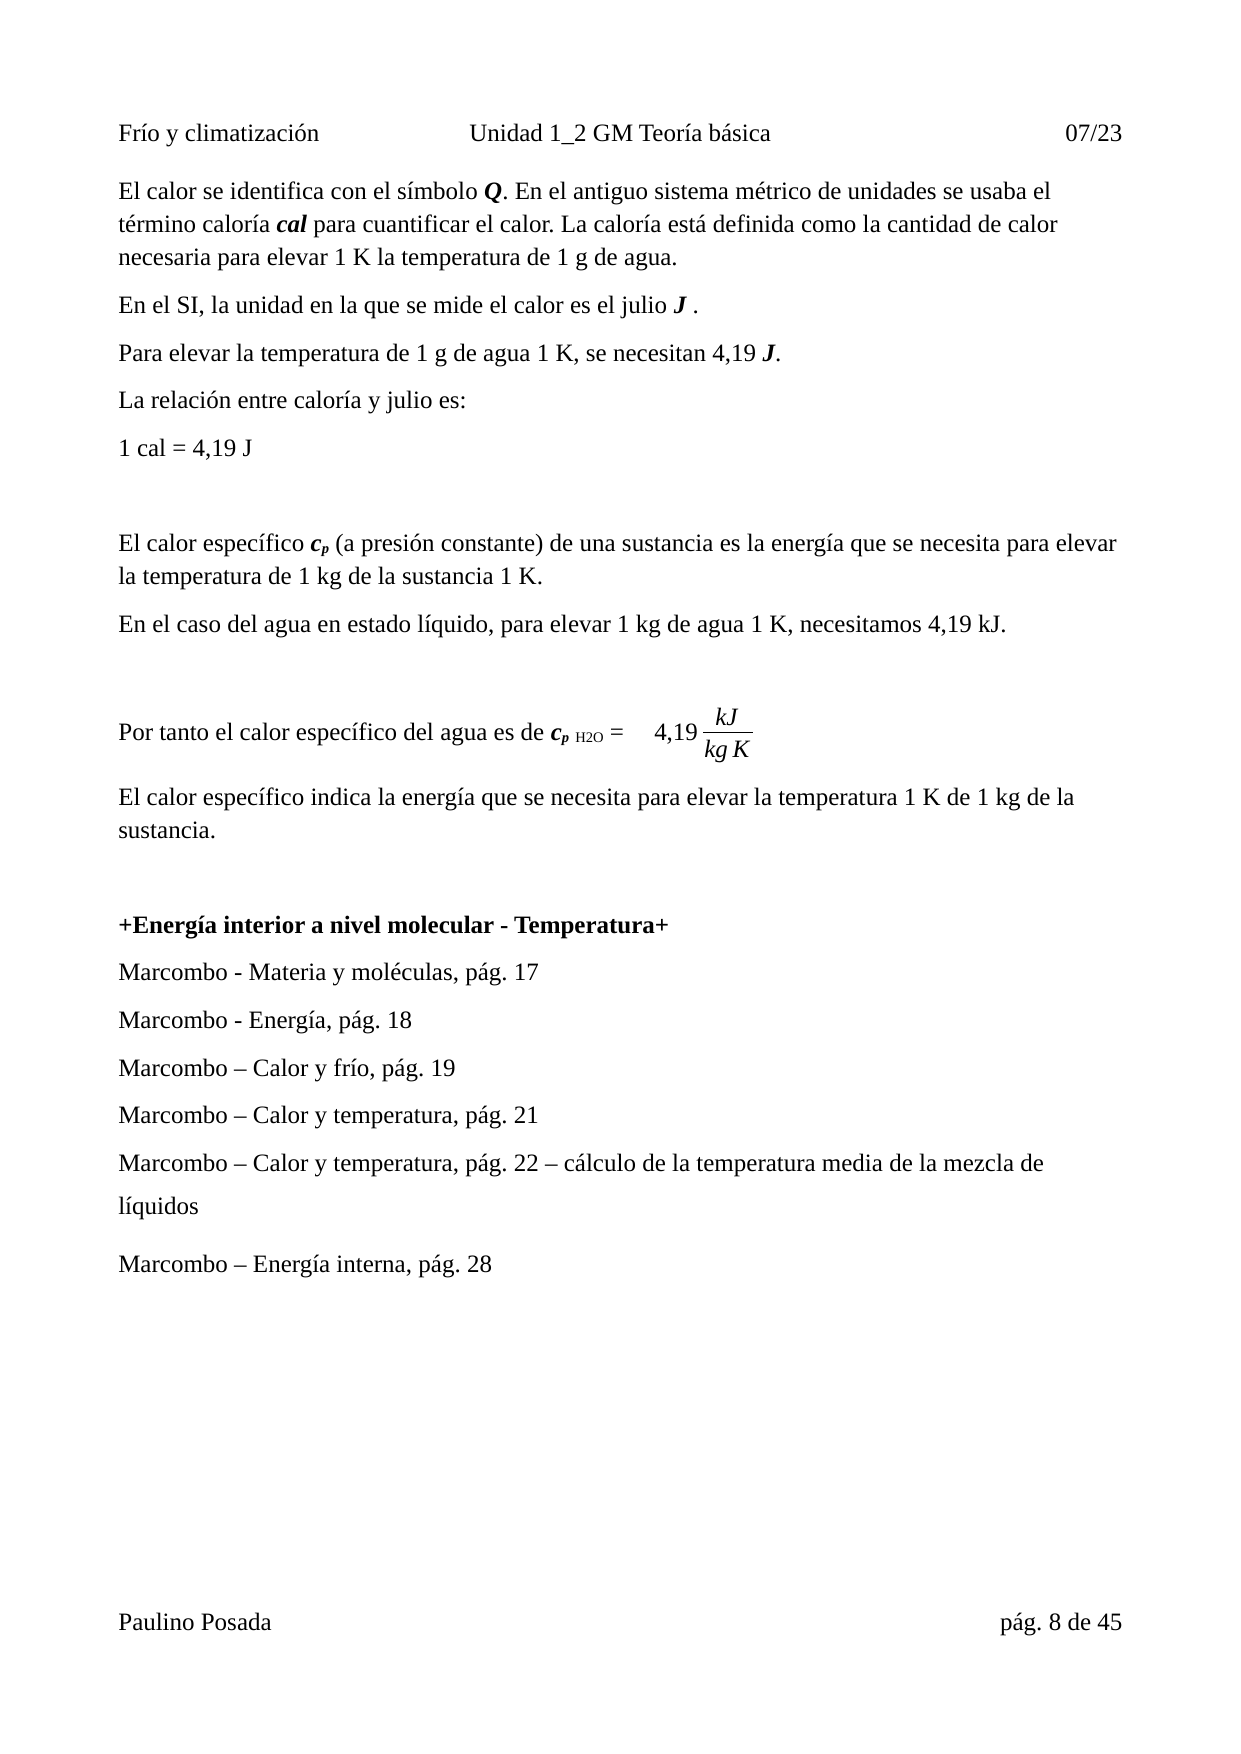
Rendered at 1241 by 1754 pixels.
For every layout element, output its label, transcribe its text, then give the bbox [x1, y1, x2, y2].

text Marcombo – Calor y temperatura, pág. 22 – cálculo de la temperatura media de la mezcla de líquidos [118, 1148, 1122, 1220]
text El calor se identifica con el símbolo Q. En el antiguo sistema métrico de unidades se usaba el término caloría cal para cuantificar el calor. La caloría está definida como la cantidad de calor necesaria para elevar 1 K la temperatura de 1 g de agua. [118, 176, 1122, 271]
text En el SI, la unidad en la que se mide el calor es el julio J . [118, 290, 1122, 319]
text Para elevar la temperatura de 1 g de agua 1 K, se necesitan 4,19 J. [118, 338, 1122, 366]
text Marcombo – Calor y temperatura, pág. 21 [118, 1100, 1122, 1129]
text Por tanto el calor específico del agua es de cp H2O = [118, 704, 1122, 763]
text Marcombo - Energía, pág. 18 [118, 1005, 1122, 1034]
text 1 cal = 4,19 J [118, 433, 1122, 462]
text El calor específico cp (a presión constante) de una sustancia es la energía que se necesita para elevar la temperatura de 1 kg de la sustancia 1 K. [118, 528, 1122, 590]
text En el caso del agua en estado líquido, para elevar 1 kg de agua 1 K, necesitamos 4,19 kJ. [118, 609, 1122, 637]
text Marcombo - Materia y moléculas, pág. 17 [118, 957, 1122, 986]
text El calor específico indica la energía que se necesita para elevar la temperatura 1 K de 1 kg de la sustancia. [118, 782, 1122, 843]
text Marcombo – Calor y frío, pág. 19 [118, 1053, 1122, 1081]
text +Energía interior a nivel molecular - Temperatura+ [118, 910, 1122, 939]
text La relación entre caloría y julio es: [118, 385, 1122, 414]
text Marcombo – Energía interna, pág. 28 [118, 1249, 1122, 1277]
